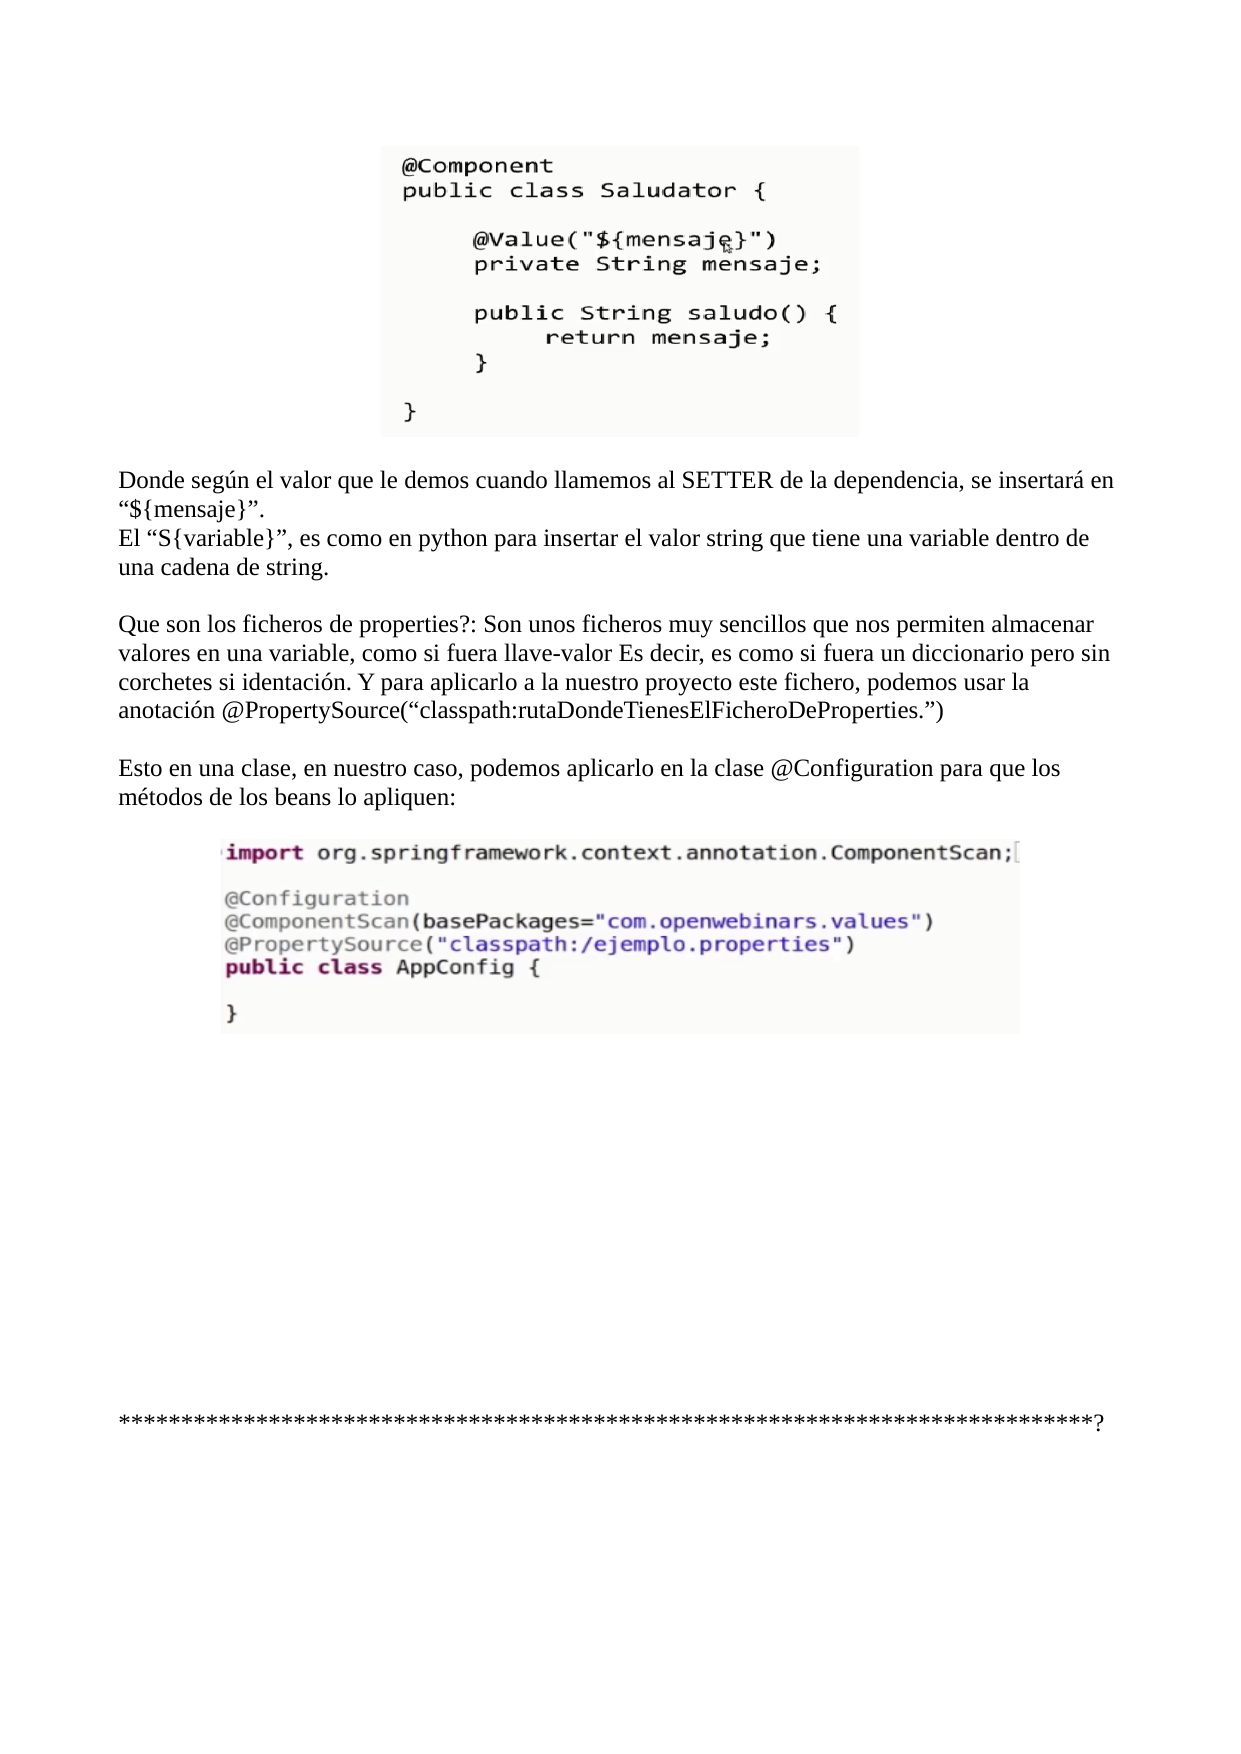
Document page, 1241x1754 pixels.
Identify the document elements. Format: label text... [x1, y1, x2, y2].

text Esto en una clase, en nuestro caso, podemos aplicarlo en la clase @Configuration para que los métodos de los beans lo apliquen: [118, 753, 1122, 810]
text Donde según el valor que le demos cuando llamemos al SETTER de la dependencia, se insertará en “${mensaje}”. [118, 465, 1122, 523]
text Que son los ficheros de properties?: Son unos ficheros muy sencillos que nos permiten almacenar valores en una variable, como si fuera llave-valor Es decir, es como si fuera un diccionario pero sin corchetes si identación. Y para aplicarlo a la nuestro proyecto este fichero, podemos usar la anotación @PropertySource(“classpath:rutaDondeTienesElFicheroDeProperties.”) [118, 609, 1122, 724]
text ******************************************************************************? [118, 1408, 1122, 1436]
text El “S{variable}”, es como en python para insertar el valor string que tiene una variable dentro de una cadena de string. [118, 523, 1122, 580]
